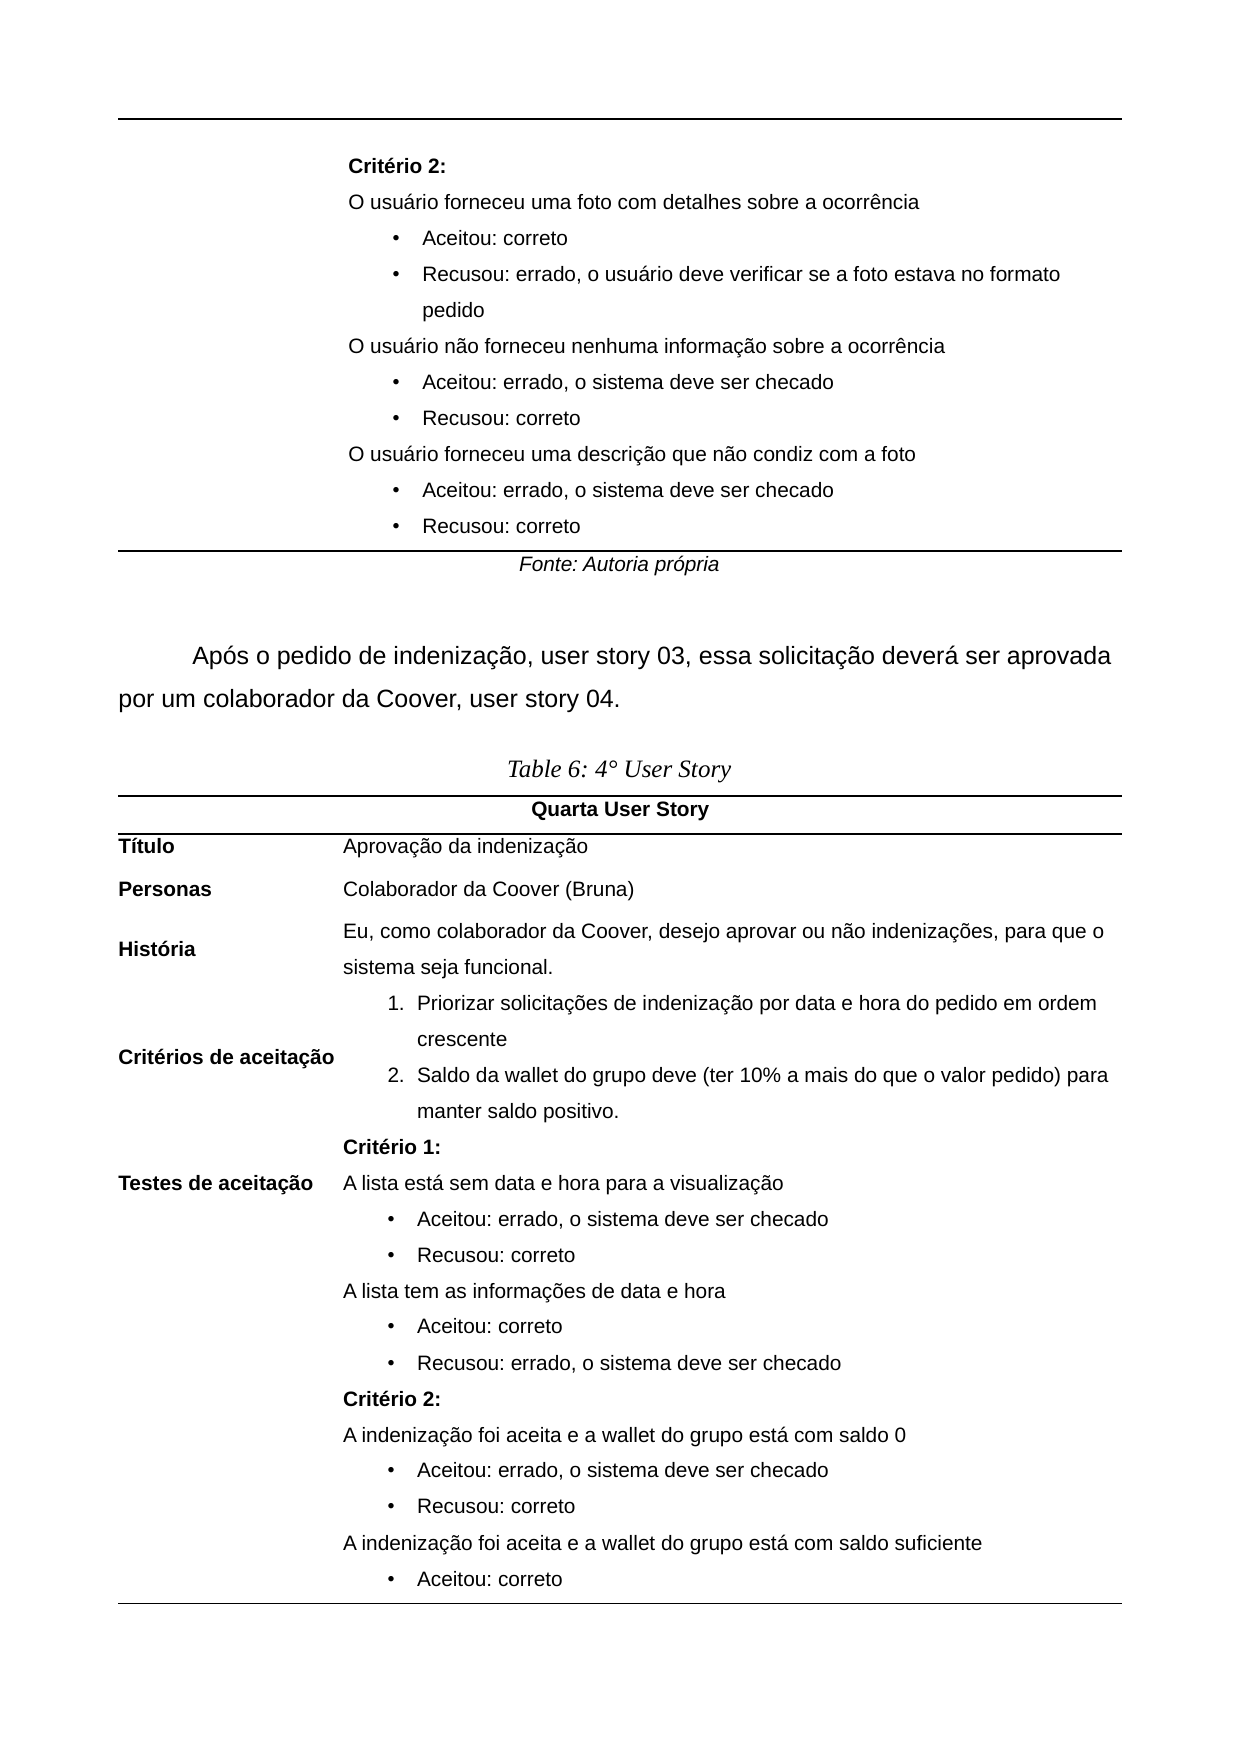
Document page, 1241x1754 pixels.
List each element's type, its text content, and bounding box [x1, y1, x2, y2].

table_header Quarta User Story [118, 797, 1122, 833]
table_cell Eu, como colaborador da Coover, desejo aprovar ou não indenizações, para que o sistema seja funcional. [343, 919, 1122, 991]
table_cell Colaborador da Coover (Bruna) [343, 870, 1122, 919]
table_cell História [118, 919, 343, 991]
table_cell Testes de aceitação [118, 1135, 343, 1602]
table_cell Personas [118, 870, 343, 919]
text Após o pedido de indenização, user story 03, essa solicitação deverá ser aprovada por um colaborador da Coover, user story 04. [118, 641, 1122, 713]
table_cell Aprovação da indenização [343, 835, 1122, 870]
table_cell Critério 1: A lista está sem data e hora para a visualização Aceitou: errado, o sistema deve ser checado Recusou: correto A lista tem as informações de data e hora Aceitou: correto Recusou: errado, o sistema deve ser checado Critério 2: A indenização foi aceita e a wallet do grupo está com saldo 0 Aceitou: errado, o sistema deve ser checado Recusou: correto A indenização foi aceita e a wallet do grupo está com saldo suficiente Aceitou: correto Recusou: errado, o sistema deve ser checado [343, 1135, 1122, 1602]
table_cell Critérios de aceitação [118, 991, 343, 1134]
text Fonte: Autoria própria [118, 552, 1122, 576]
table_cell Critério 2: O usuário forneceu uma foto com detalhes sobre a ocorrência Aceitou: correto Recusou: errado, o usuário deve verificar se a foto estava no formato pedido O usuário não forneceu nenhuma informação sobre a ocorrência Aceitou: errado, o sistema deve ser checado Recusou: correto O usuário forneceu uma descrição que não condiz com a foto Aceitou: errado, o sistema deve ser checado Recusou: correto [348, 120, 1122, 550]
table_cell Título [118, 835, 343, 870]
table_cell Priorizar solicitações de indenização por data e hora do pedido em ordem crescente Saldo da wallet do grupo deve (ter 10% a mais do que o valor pedido) para manter saldo positivo. [343, 991, 1122, 1134]
text Table 6: 4° User Story [118, 754, 1122, 783]
table_cell [118, 120, 348, 550]
